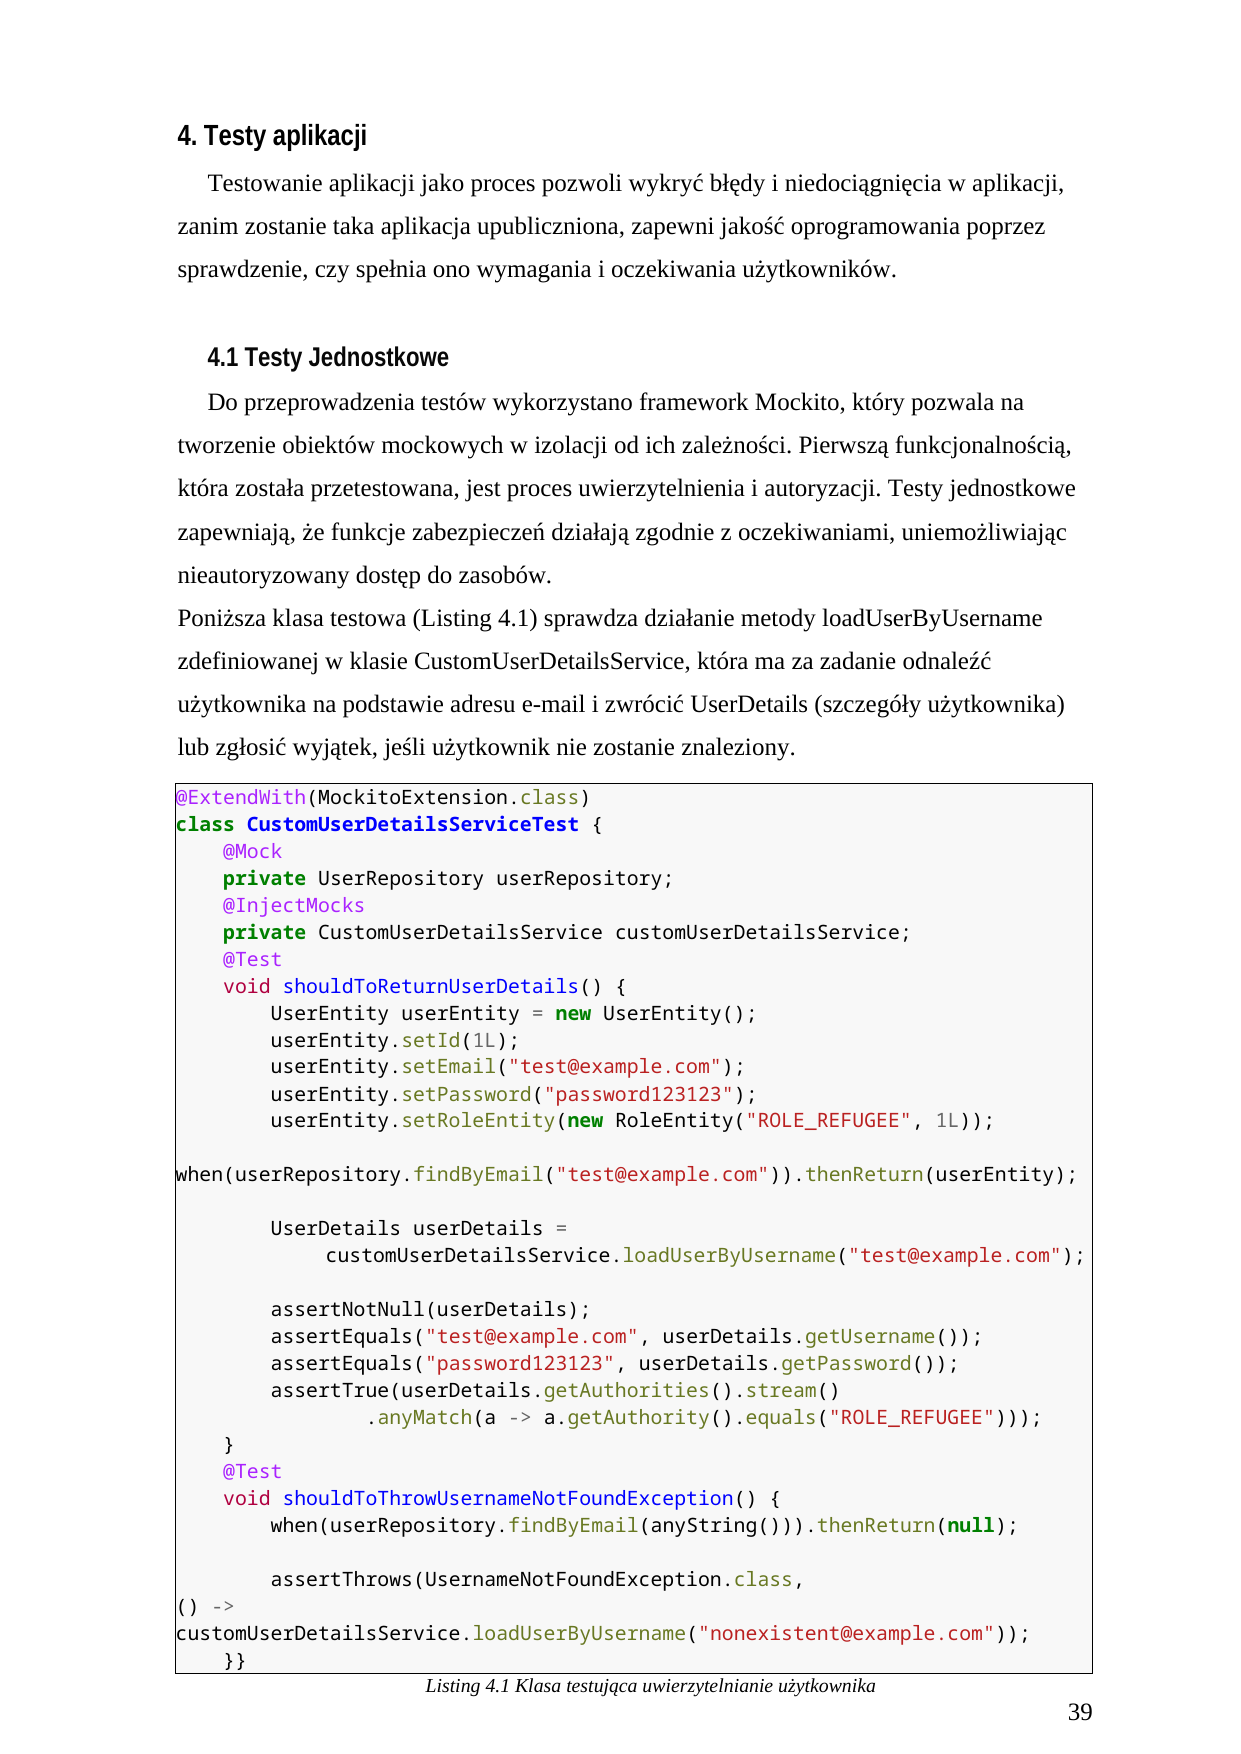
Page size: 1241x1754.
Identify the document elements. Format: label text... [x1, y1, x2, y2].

text Testowanie aplikacji jako proces pozwoli wykryć błędy i niedociągnięcia w aplikacji, zanim zostanie taka aplikacja upubliczniona, zapewni jakość oprogramowania poprzez sprawdzenie, czy spełnia ono wymagania i oczekiwania użytkowników. [177, 168, 1092, 283]
text Listing 4.1 Klasa testująca uwierzytelnianie użytkownika [179, 1674, 1093, 1696]
text 4.1 Testy Jednostkowe [177, 341, 1092, 372]
text Poniższa klasa testowa (Listing 4.1) sprawdza działanie metody loadUserByUsername zdefiniowanej w klasie CustomUserDetailsService, która ma za zadanie odnaleźć użytkownika na podstawie adresu e-mail i zwrócić UserDetails (szczegóły użytkownika) lub zgłosić wyjątek, jeśli użytkownik nie zostanie znaleziony. [177, 603, 1092, 761]
text 4. Testy aplikacji [177, 118, 1092, 152]
text Do przeprowadzenia testów wykorzystano framework Mockito, który pozwala na tworzenie obiektów mockowych w izolacji od ich zależności. Pierwszą funkcjonalnością, która została przetestowana, jest proces uwierzytelnienia i autoryzacji. Testy jednostkowe zapewniają, że funkcje zabezpieczeń działają zgodnie z oczekiwaniami, uniemożliwiając nieautoryzowany dostęp do zasobów. [177, 387, 1092, 588]
